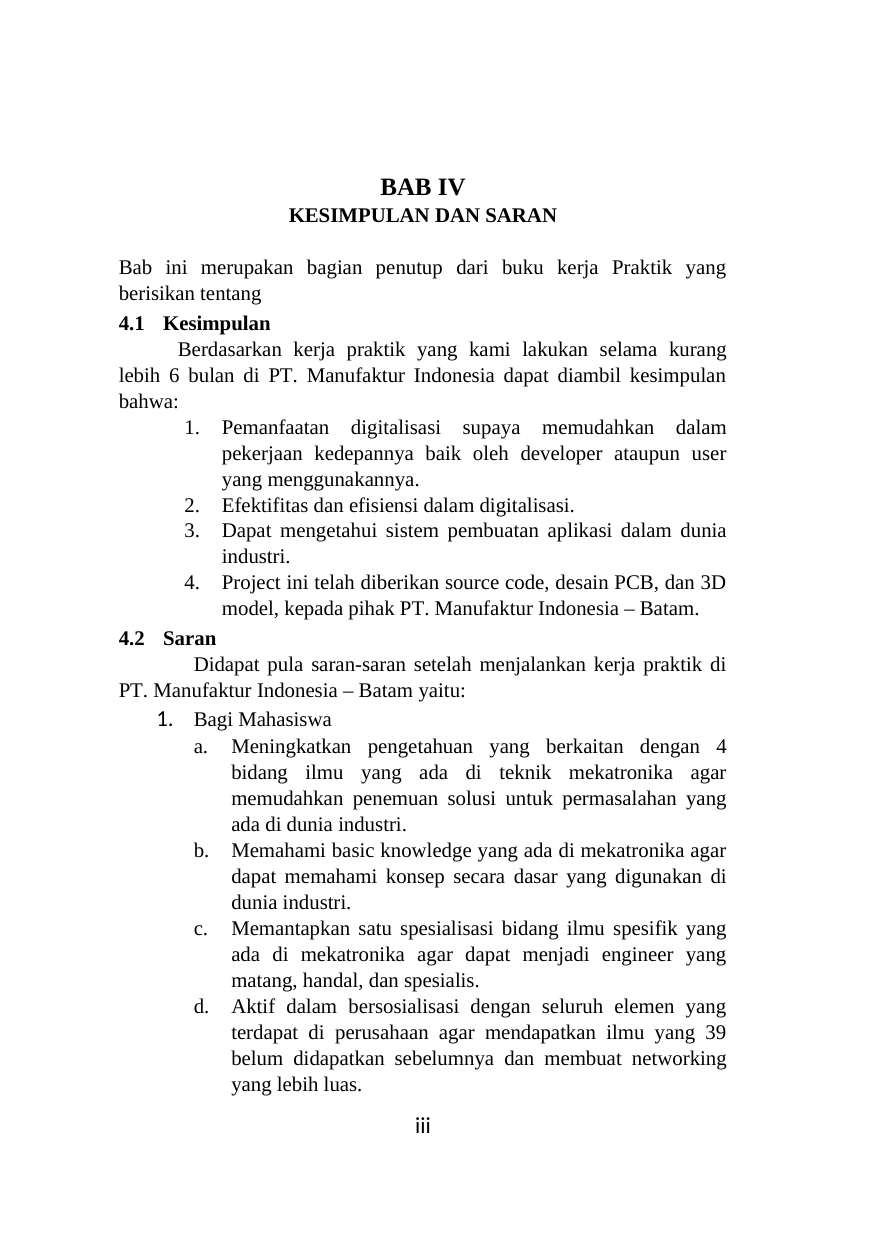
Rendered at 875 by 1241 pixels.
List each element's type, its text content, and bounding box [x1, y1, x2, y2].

list Aktif dalam bersosialisasi dengan seluruh elemen yang terdapat di perusahaan agar mendapatkan ilmu yang 39 belum didapatkan sebelumnya dan membuat networking yang lebih luas. [193, 994, 727, 1096]
subtitle Kesimpulan [118, 311, 727, 335]
list Memantapkan satu spesialisasi bidang ilmu spesifik yang ada di mekatronika agar dapat menjadi engineer yang matang, handal, dan spesialis. [193, 916, 727, 992]
text Didapat pula saran-saran setelah menjalankan kerja praktik di PT. Manufaktur Indonesia – Batam yaitu: [118, 652, 727, 702]
list Efektifitas dan efisiensi dalam digitalisasi. [184, 492, 727, 517]
text KESIMPULAN DAN SARAN [118, 203, 727, 227]
list Meningkatkan pengetahuan yang berkaitan dengan 4 bidang ilmu yang ada di teknik mekatronika agar memudahkan penemuan solusi untuk permasalahan yang ada di dunia industri. [193, 734, 727, 836]
subtitle BAB IV [118, 172, 727, 201]
list Memahami basic knowledge yang ada di mekatronika agar dapat memahami konsep secara dasar yang digunakan di dunia industri. [193, 838, 727, 914]
list Project ini telah diberikan source code, desain PCB, dan 3D model, kepada pihak PT. Manufaktur Indonesia – Batam. [184, 570, 727, 620]
text Bab ini merupakan bagian penutup dari buku kerja Praktik yang berisikan tentang [118, 255, 727, 305]
subtitle Saran [118, 626, 727, 650]
list Pemanfaatan digitalisasi supaya memudahkan dalam pekerjaan kedepannya baik oleh developer ataupun user yang menggunakannya. [184, 415, 727, 491]
text Berdasarkan kerja praktik yang kami lakukan selama kurang lebih 6 bulan di PT. Manufaktur Indonesia dapat diambil kesimpulan bahwa: [118, 337, 727, 413]
list Dapat mengetahui sistem pembuatan aplikasi dalam dunia industri. [184, 518, 727, 568]
list Bagi Mahasiswa [156, 704, 727, 732]
